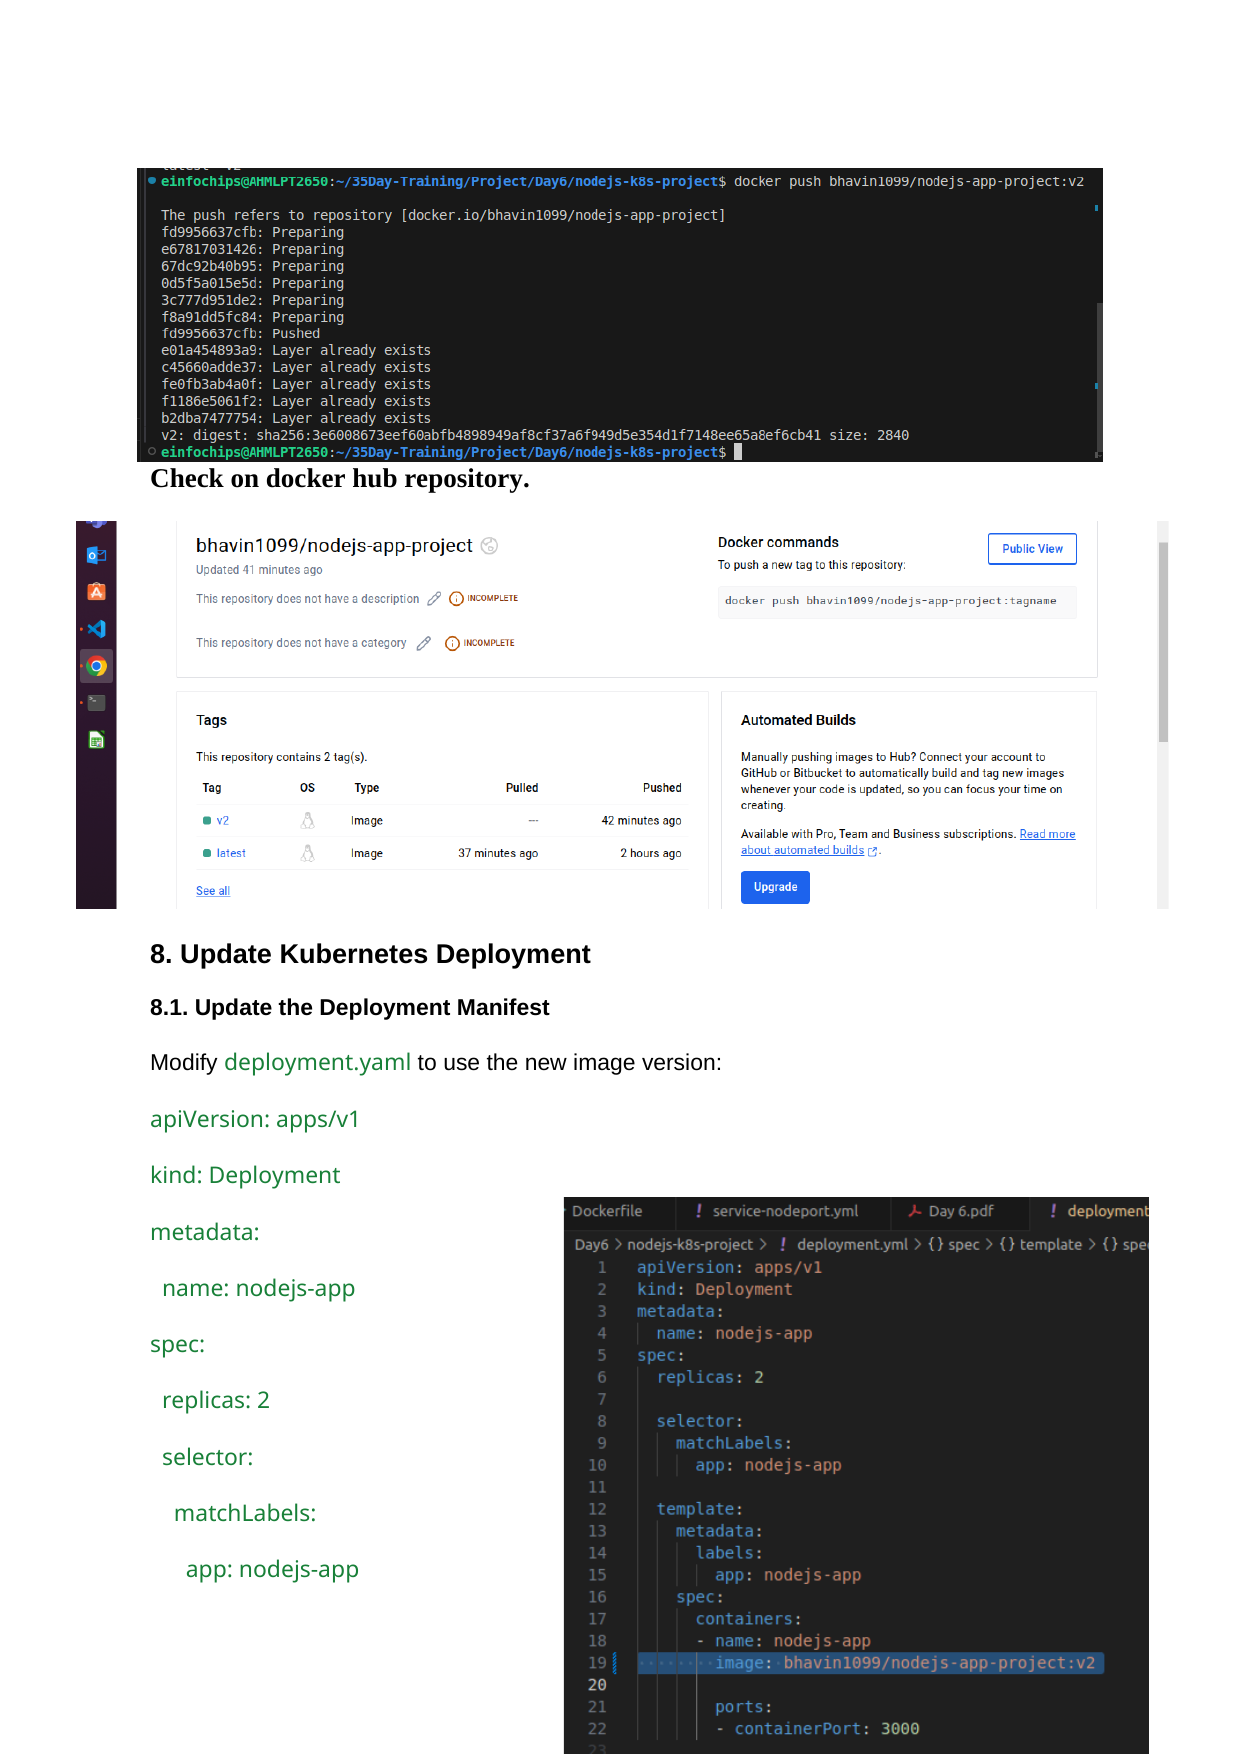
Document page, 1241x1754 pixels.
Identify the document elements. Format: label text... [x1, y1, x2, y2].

picture [137, 168, 1103, 462]
text name: nodejs-app [150, 1272, 563, 1303]
picture [563, 1197, 1149, 1754]
subtitle [150, 150, 1090, 168]
text selector: [150, 1441, 563, 1472]
picture [76, 521, 1169, 909]
text Modify deployment.yaml to use the new image version: apiVersion: apps/v1 [150, 1046, 1090, 1134]
text app: nodejs-app [150, 1553, 563, 1584]
text matchLabels: [150, 1497, 563, 1528]
text spec: [150, 1328, 563, 1359]
subtitle 8. Update Kubernetes Deployment [150, 909, 1090, 969]
text 8.1. Update the Deployment Manifest [150, 994, 1090, 1021]
text replicas: 2 [150, 1384, 563, 1416]
subtitle Check on docker hub repository. [150, 462, 1090, 493]
text metadata: [150, 1216, 563, 1247]
text kind: Deployment [150, 1159, 1090, 1191]
